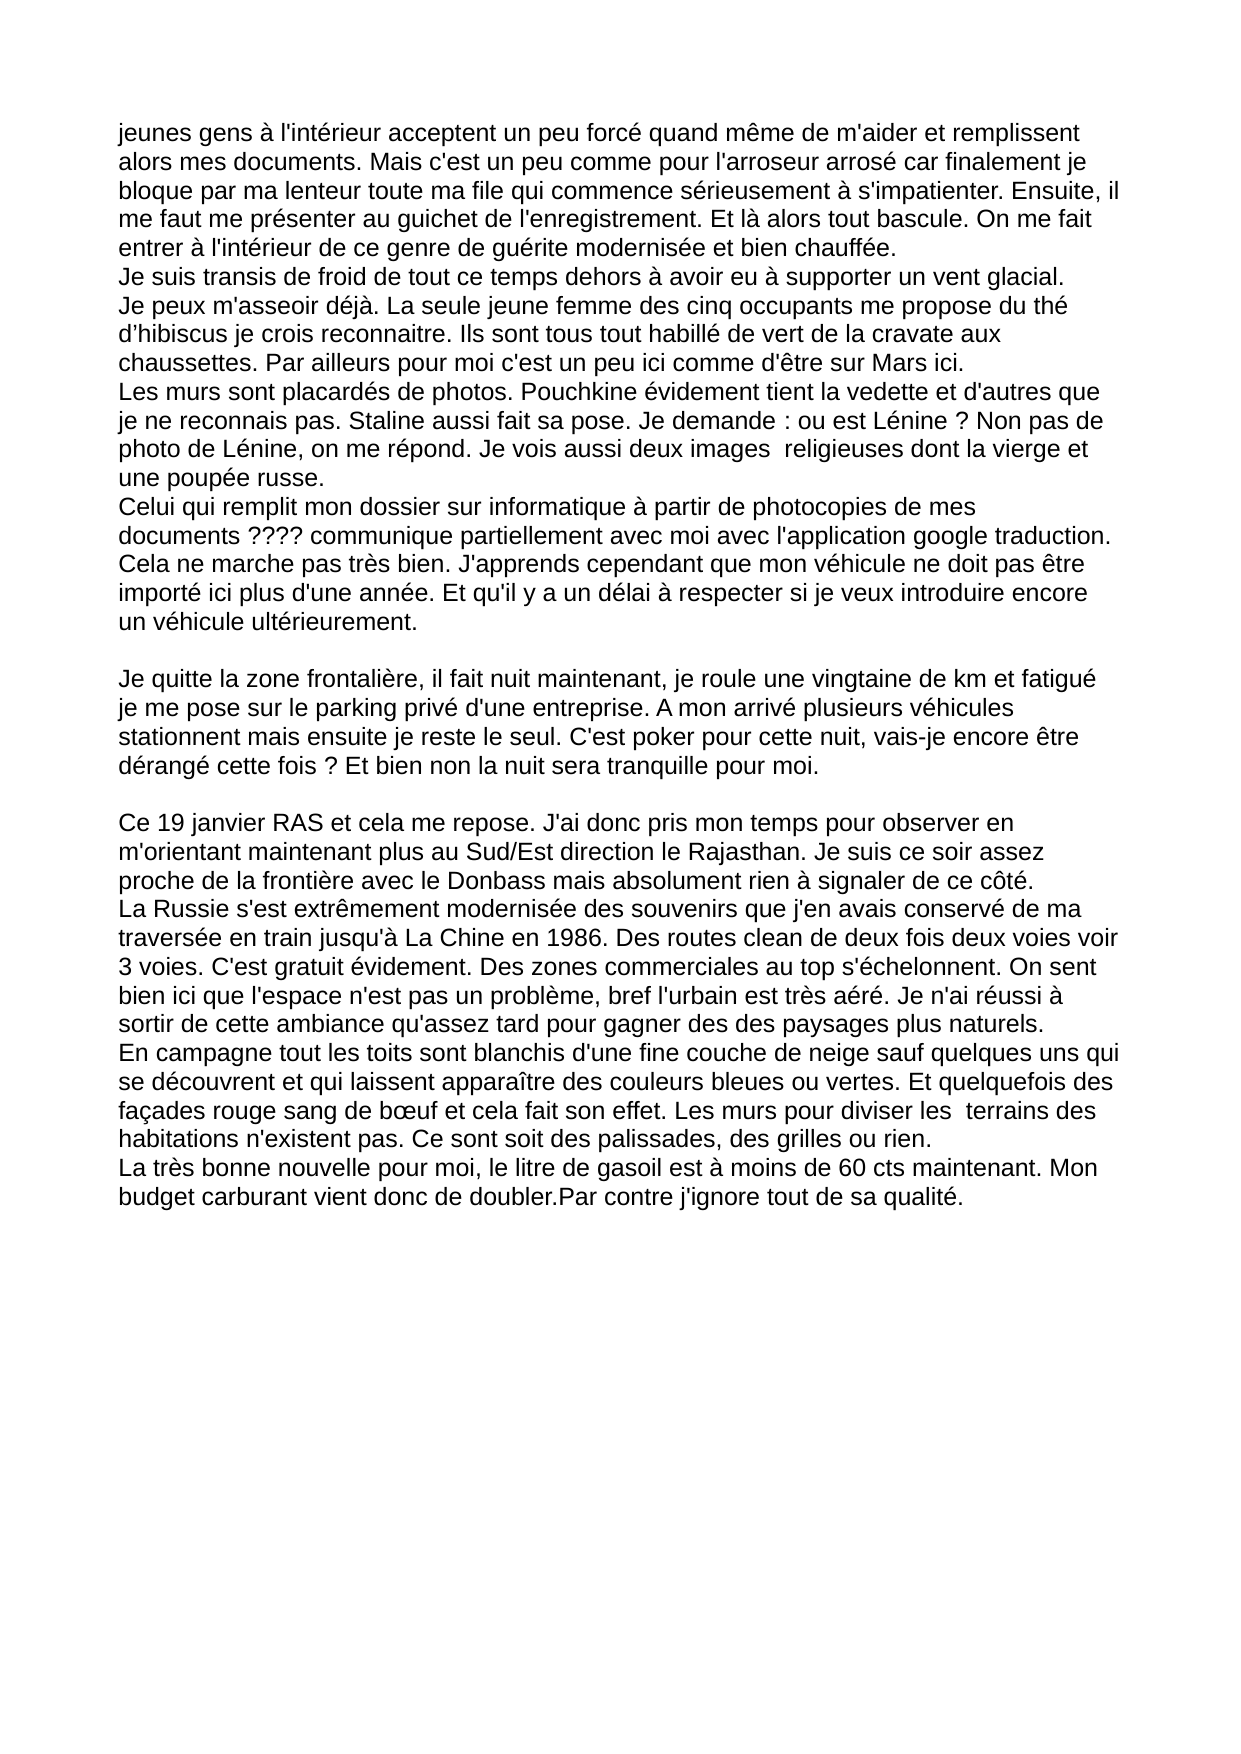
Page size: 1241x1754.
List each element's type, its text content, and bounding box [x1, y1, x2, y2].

text Je peux m'asseoir déjà. La seule jeune femme des cinq occupants me propose du thé d’hibiscus je crois reconnaitre. Ils sont tous tout habillé de vert de la cravate aux chaussettes. Par ailleurs pour moi c'est un peu ici comme d'être sur Mars ici. [118, 291, 1122, 377]
text jeunes gens à l'intérieur acceptent un peu forcé quand même de m'aider et remplissent alors mes documents. Mais c'est un peu comme pour l'arroseur arrosé car finalement je bloque par ma lenteur toute ma file qui commence sérieusement à s'impatienter. Ensuite, il me faut me présenter au guichet de l'enregistrement. Et là alors tout bascule. On me fait entrer à l'intérieur de ce genre de guérite modernisée et bien chauffée. [118, 118, 1122, 262]
text Je quitte la zone frontalière, il fait nuit maintenant, je roule une vingtaine de km et fatigué je me pose sur le parking privé d'une entreprise. A mon arrivé plusieurs véhicules stationnent mais ensuite je reste le seul. C'est poker pour cette nuit, vais-je encore être dérangé cette fois ? Et bien non la nuit sera tranquille pour moi. [118, 664, 1122, 779]
text Ce 19 janvier RAS et cela me repose. J'ai donc pris mon temps pour observer en m'orientant maintenant plus au Sud/Est direction le Rajasthan. Je suis ce soir assez proche de la frontière avec le Donbass mais absolument rien à signaler de ce côté. [118, 808, 1122, 894]
text La Russie s'est extrêmement modernisée des souvenirs que j'en avais conservé de ma traversée en train jusqu'à La Chine en 1986. Des routes clean de deux fois deux voies voir 3 voies. C'est gratuit évidement. Des zones commerciales au top s'échelonnent. On sent bien ici que l'espace n'est pas un problème, bref l'urbain est très aéré. Je n'ai réussi à sortir de cette ambiance qu'assez tard pour gagner des des paysages plus naturels. [118, 894, 1122, 1038]
text En campagne tout les toits sont blanchis d'une fine couche de neige sauf quelques uns qui se découvrent et qui laissent apparaître des couleurs bleues ou vertes. Et quelquefois des façades rouge sang de bœuf et cela fait son effet. Les murs pour diviser les terrains des habitations n'existent pas. Ce sont soit des palissades, des grilles ou rien. [118, 1038, 1122, 1153]
text La très bonne nouvelle pour moi, le litre de gasoil est à moins de 60 cts maintenant. Mon budget carburant vient donc de doubler.Par contre j'ignore tout de sa qualité. [118, 1153, 1122, 1211]
text Les murs sont placardés de photos. Pouchkine évidement tient la vedette et d'autres que je ne reconnais pas. Staline aussi fait sa pose. Je demande : ou est Lénine ? Non pas de photo de Lénine, on me répond. Je vois aussi deux images religieuses dont la vierge et une poupée russe. Celui qui remplit mon dossier sur informatique à partir de photocopies de mes documents ???? communique partiellement avec moi avec l'application google traduction. Cela ne marche pas très bien. J'apprends cependant que mon véhicule ne doit pas être importé ici plus d'une année. Et qu'il y a un délai à respecter si je veux introduire encore un véhicule ultérieurement. [118, 377, 1122, 636]
text Je suis transis de froid de tout ce temps dehors à avoir eu à supporter un vent glacial. [118, 262, 1122, 291]
